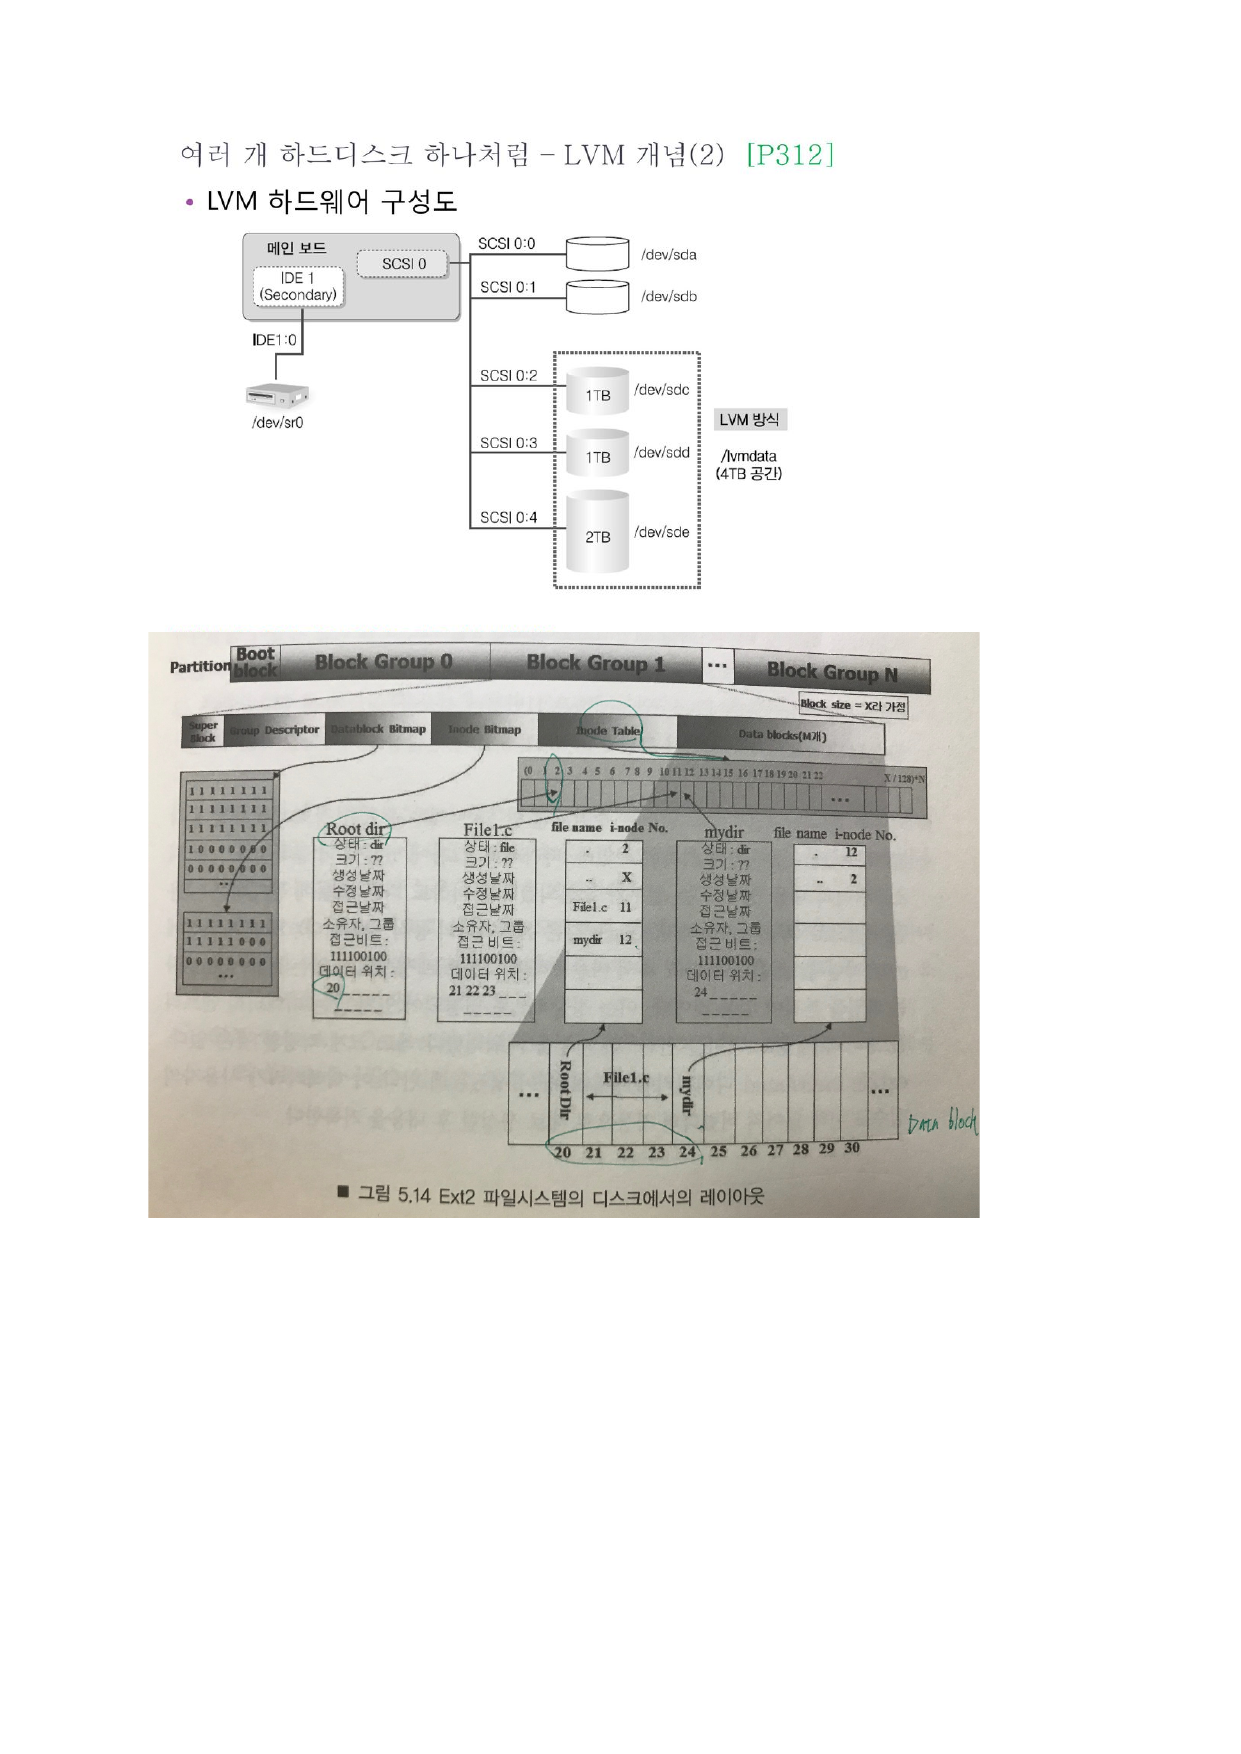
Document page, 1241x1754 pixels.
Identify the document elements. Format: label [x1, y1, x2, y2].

picture [148, 131, 980, 1218]
